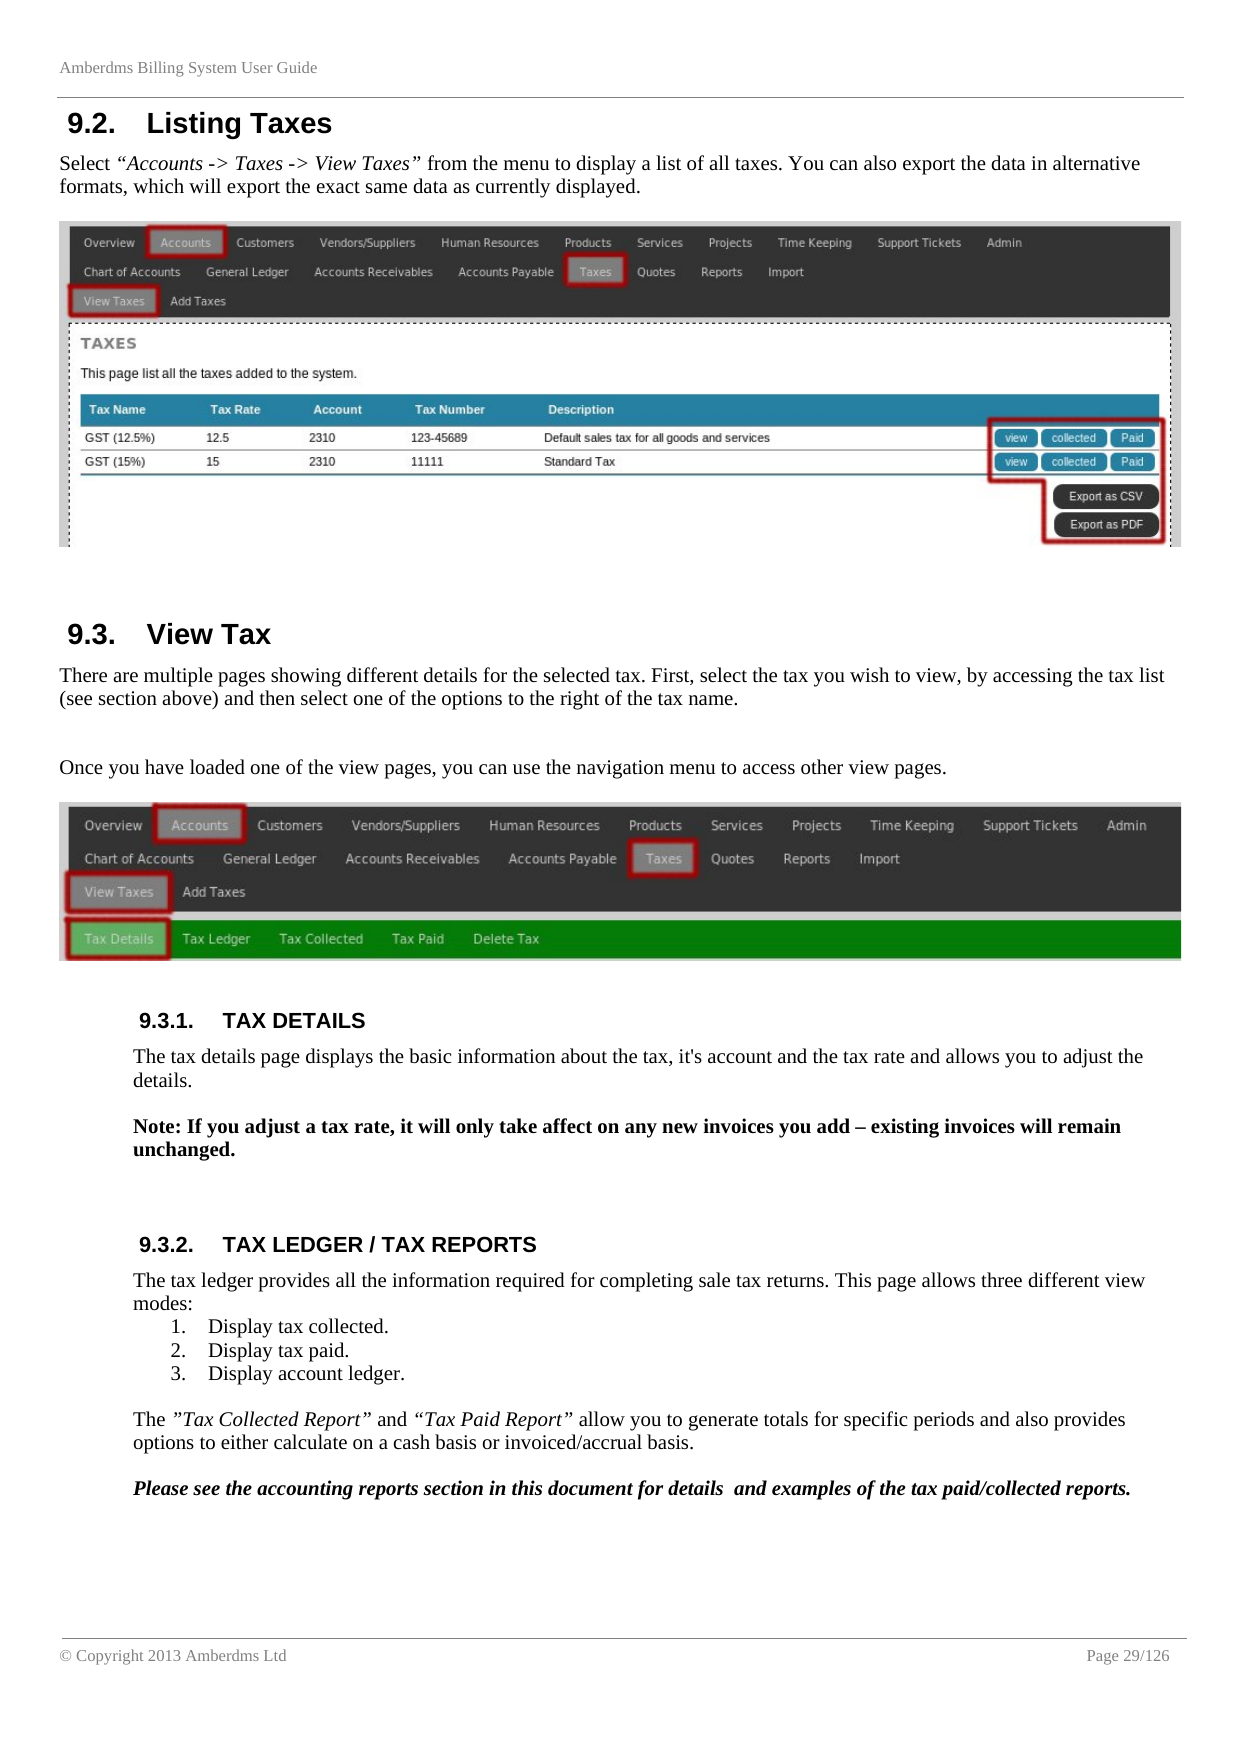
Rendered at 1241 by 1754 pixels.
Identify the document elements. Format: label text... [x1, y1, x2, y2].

text Note: If you adjust a tax rate, it will only take affect on any new invoices you add – existing invoices will remain unchanged. [133, 1115, 1181, 1161]
list Display tax paid. [170, 1338, 1181, 1362]
text There are multiple pages showing different details for the selected tax. First, select the tax you wish to view, by accessing the tax list (see section above) and then select one of the options to the right of the tax name. [59, 663, 1181, 710]
list Display account ledger. [170, 1362, 1181, 1385]
subtitle Tax Details [133, 1008, 1181, 1033]
picture [59, 221, 1182, 547]
text Please see the accounting reports section in this document for details and examples of the tax paid/collected reports. [133, 1477, 1181, 1500]
text The tax ledger provides all the information required for completing sale tax returns. This page allows three different view modes: [133, 1269, 1181, 1315]
text The tax details page displays the basic information about the tax, it's account and the tax rate and allows you to adjust the details. [133, 1045, 1181, 1092]
picture [59, 802, 1182, 961]
list Display tax collected. [170, 1315, 1181, 1338]
text The ”Tax Collected Report” and “Tax Paid Report” allow you to generate totals for specific periods and also provides options to either calculate on a cash basis or invoiced/accrual basis. [133, 1408, 1181, 1454]
subtitle Listing Taxes [59, 107, 1181, 139]
text Select “Accounts -> Taxes -> View Taxes” from the menu to display a list of all taxes. You can also export the data in alternative formats, which will export the exact same data as currently displayed. [59, 152, 1181, 198]
text Once you have loaded one of the view pages, you can use the navigation menu to access other view pages. [59, 756, 1181, 779]
subtitle Tax Ledger / Tax Reports [133, 1232, 1181, 1257]
subtitle View Tax [59, 618, 1181, 651]
